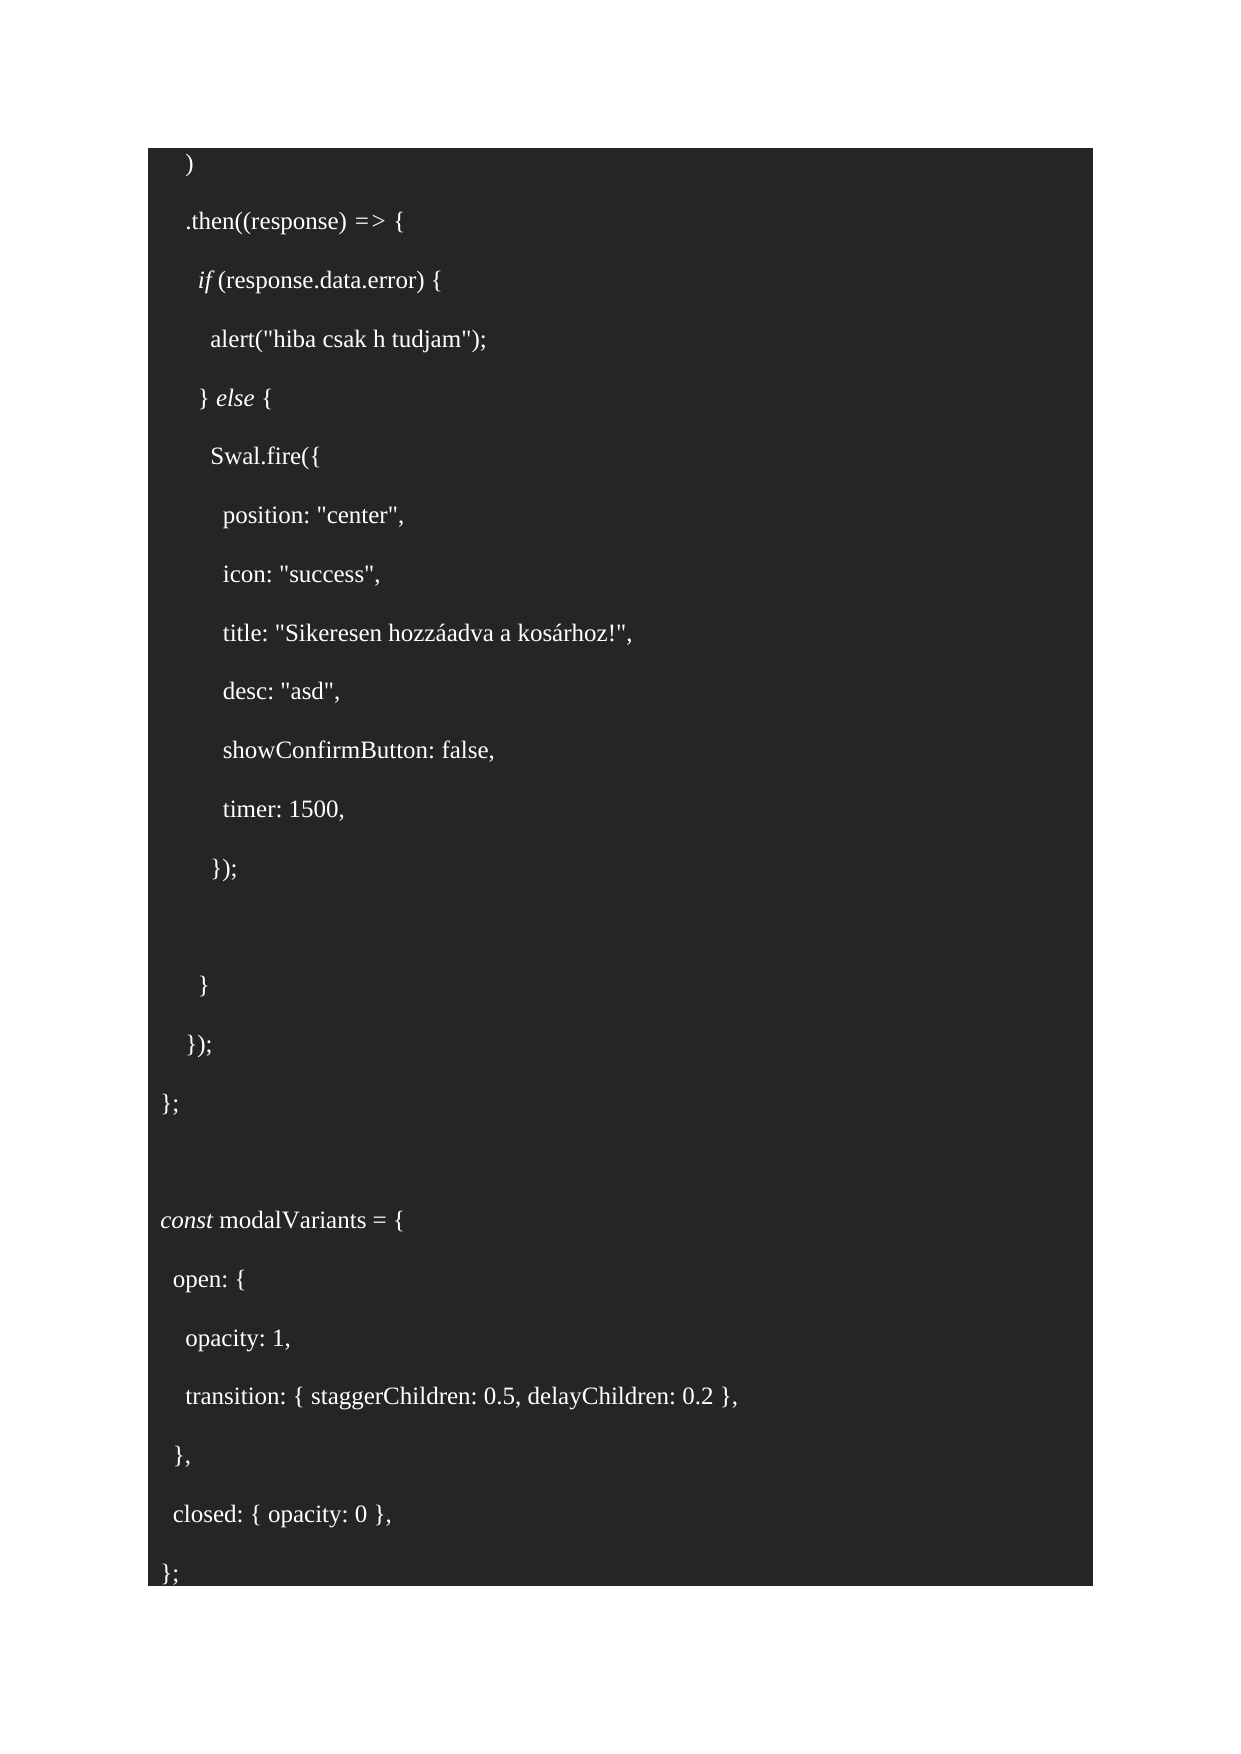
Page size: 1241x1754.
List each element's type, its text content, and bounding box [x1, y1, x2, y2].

text showConfirmButton: false, [148, 735, 1093, 764]
text .then((response) => { [148, 206, 1093, 235]
text timer: 1500, [148, 794, 1093, 823]
text } [148, 970, 1093, 999]
text transition: { staggerChildren: 0.5, delayChildren: 0.2 }, [148, 1381, 1093, 1410]
text desc: "asd", [148, 676, 1093, 705]
text closed: { opacity: 0 }, [148, 1499, 1093, 1528]
text }; [148, 1558, 1093, 1586]
text icon: "success", [148, 559, 1093, 588]
text }, [148, 1440, 1093, 1469]
text open: { [148, 1264, 1093, 1293]
text alert("hiba csak h tudjam"); [148, 324, 1093, 353]
text } else { [148, 383, 1093, 411]
text if (response.data.error) { [148, 265, 1093, 294]
text opacity: 1, [148, 1323, 1093, 1351]
text Swal.fire({ [148, 441, 1093, 470]
text position: "center", [148, 500, 1093, 529]
text title: "Sikeresen hozzáadva a kosárhoz!", [148, 618, 1093, 646]
text }; [148, 1088, 1093, 1116]
text ) [148, 148, 1093, 176]
text }); [148, 1029, 1093, 1058]
text const modalVariants = { [148, 1205, 1093, 1234]
text }); [148, 853, 1093, 881]
